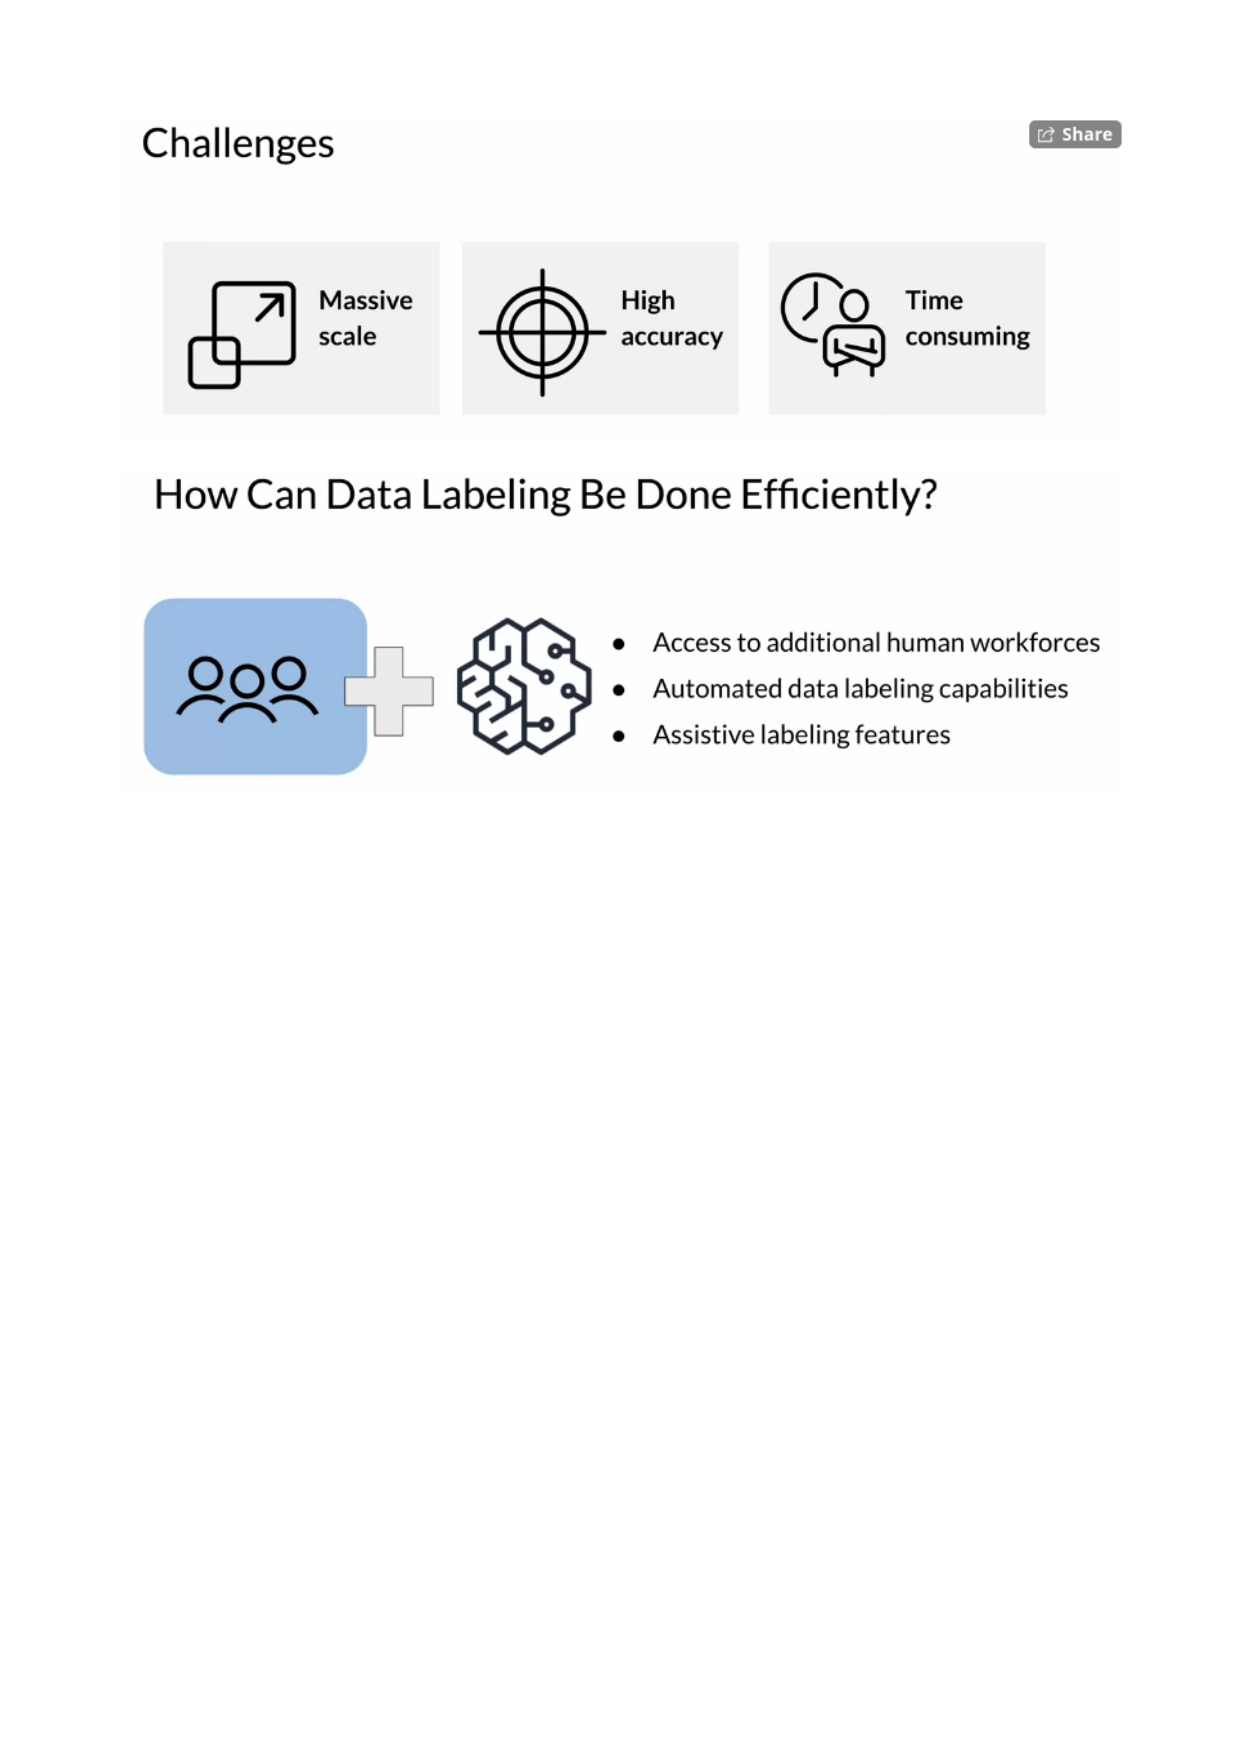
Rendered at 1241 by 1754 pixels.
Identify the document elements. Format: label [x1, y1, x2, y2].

picture [118, 469, 1123, 791]
picture [118, 118, 1123, 441]
